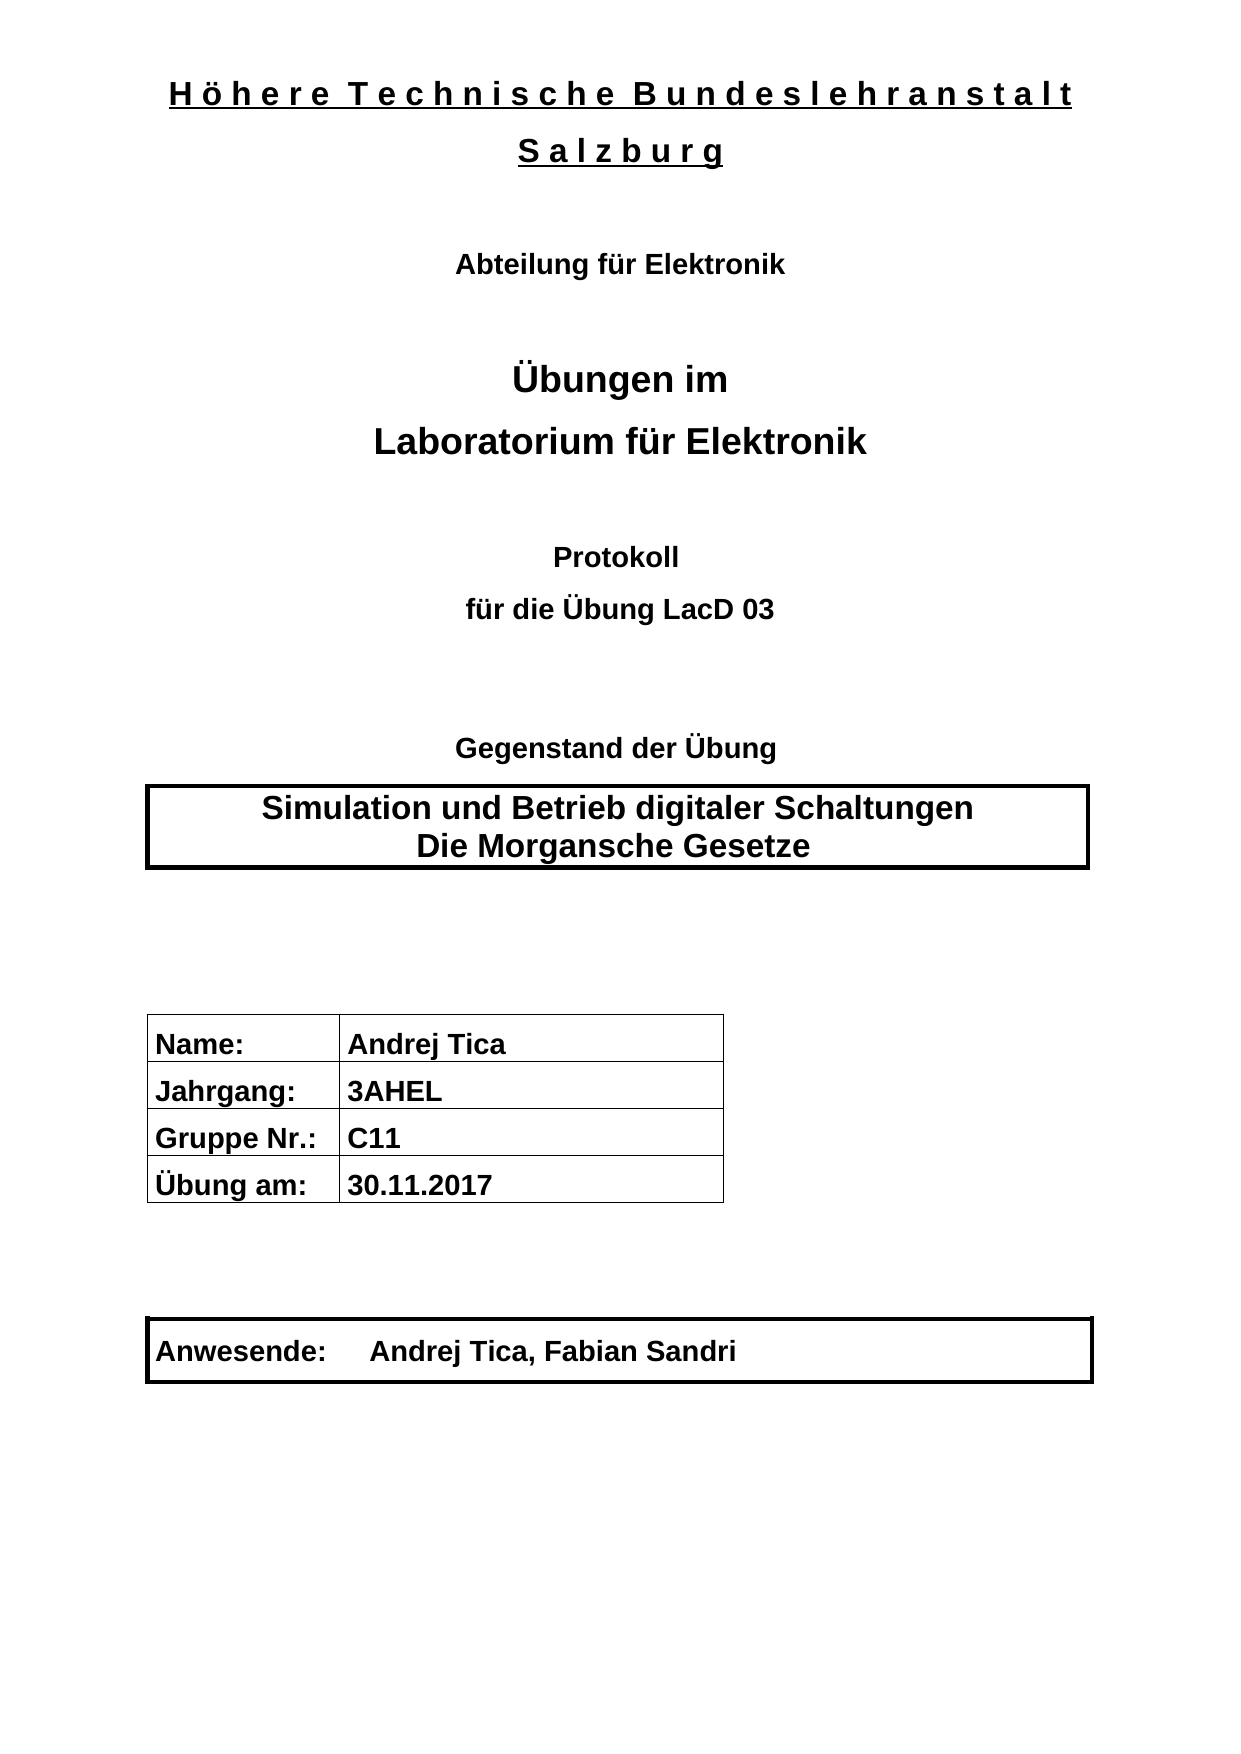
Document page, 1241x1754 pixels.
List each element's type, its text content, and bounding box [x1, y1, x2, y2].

table_cell 3AHEL [340, 1062, 723, 1108]
text S a l z b u r g [148, 132, 1092, 170]
table_cell C11 [340, 1109, 723, 1155]
text Übungen im [148, 357, 1092, 400]
table_cell Übung am: [148, 1156, 339, 1202]
text für die Übung LacD 03 [148, 592, 1092, 626]
table_header Name: [148, 1015, 339, 1061]
table_cell 30.11.2017 [340, 1156, 723, 1202]
text Abteilung für Elektronik [148, 247, 1092, 280]
table_cell Jahrgang: [148, 1062, 339, 1108]
table_cell Die Morgansche Gesetze [150, 827, 1086, 865]
table_header Andrej Tica, Fabian Sandri [362, 1321, 1090, 1379]
table_header Anwesende: [150, 1321, 362, 1379]
text H ö h e r e T e c h n i s c h e B u n d e s l e h r a n s t a l t [148, 74, 1092, 112]
table_header Simulation und Betrieb digitaler Schaltungen [150, 788, 1086, 827]
table_header Andrej Tica [340, 1015, 723, 1061]
text Laboratorium für Elektronik [148, 419, 1092, 463]
text Protokoll [148, 540, 1092, 573]
table_cell Gruppe Nr.: [148, 1109, 339, 1155]
text Gegenstand der Übung [148, 731, 1092, 764]
